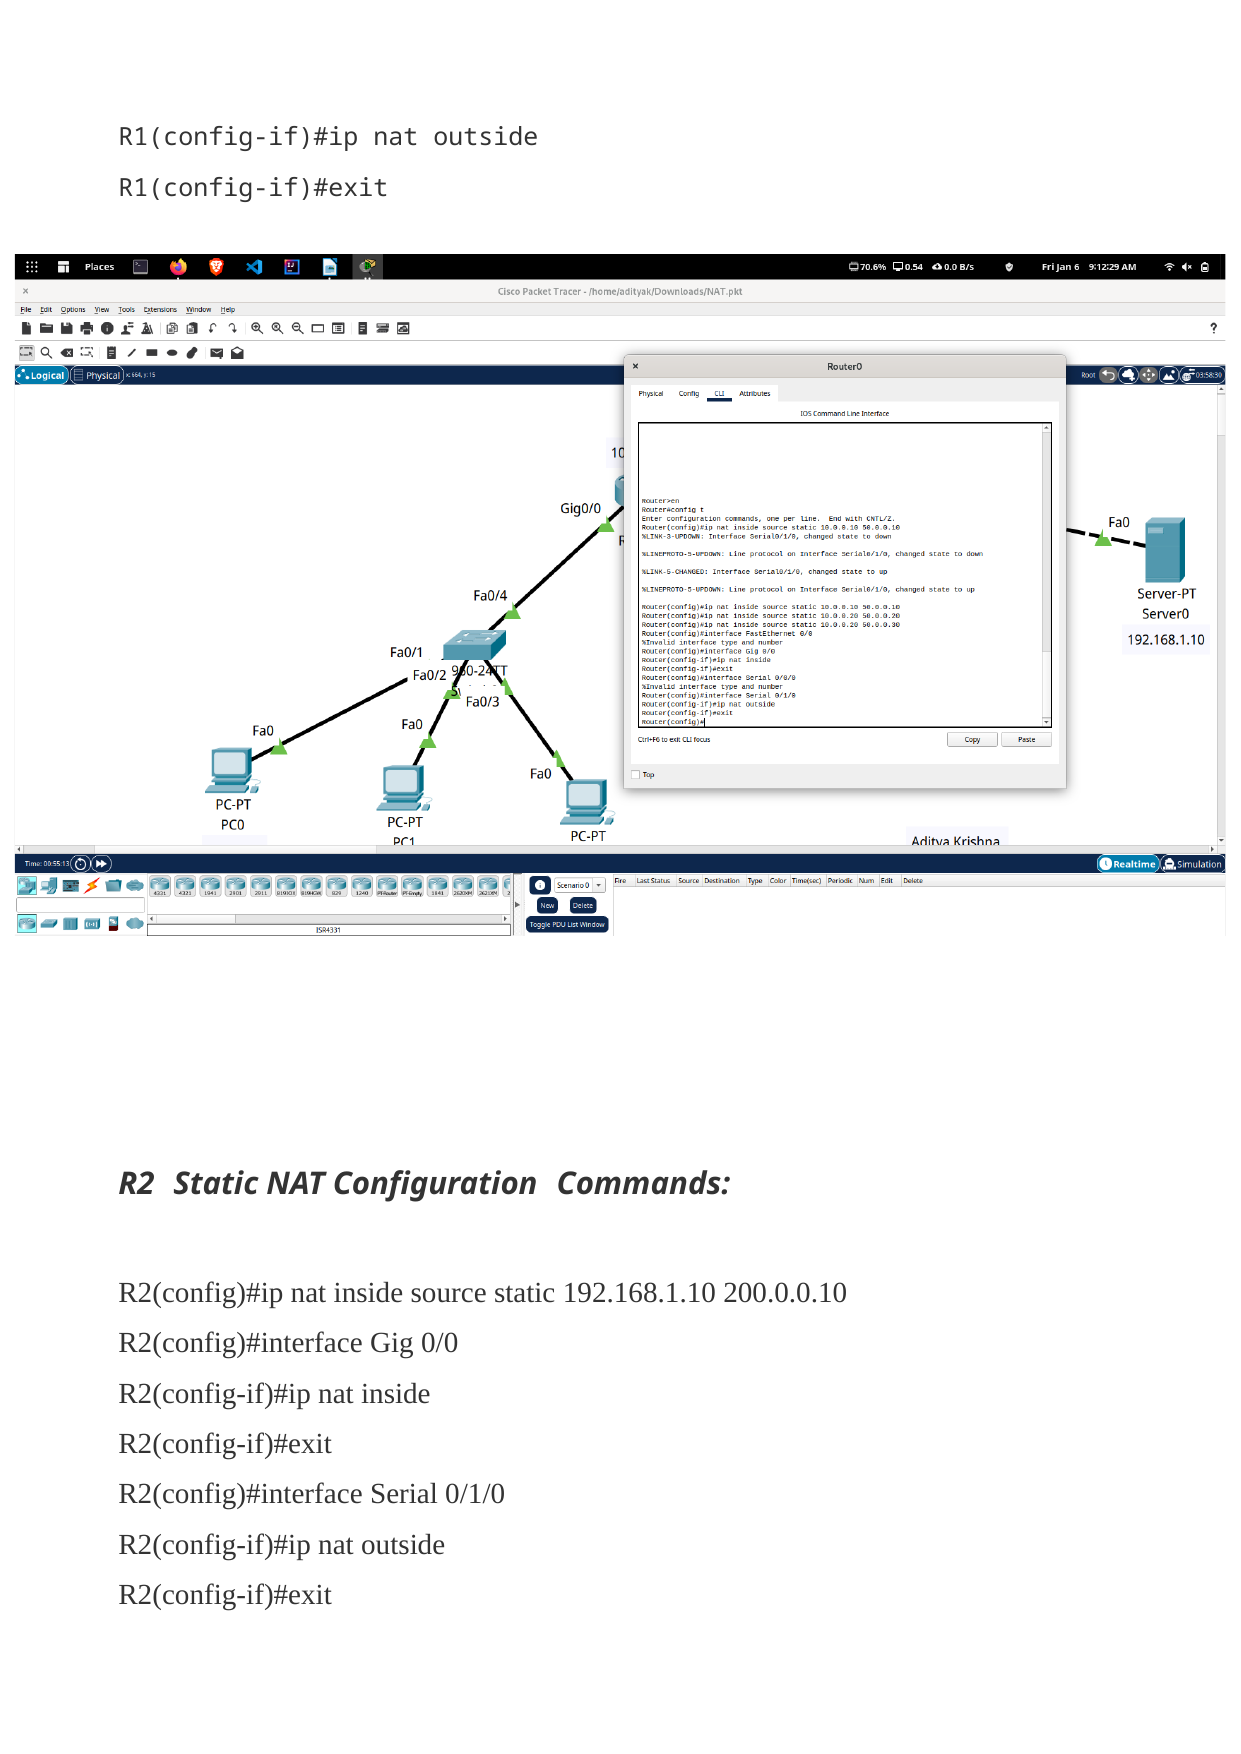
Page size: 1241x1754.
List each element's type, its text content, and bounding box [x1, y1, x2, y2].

text R2 Static NAT Configuration Commands: [118, 1161, 1122, 1257]
picture [14, 254, 1226, 936]
text R1(config-if)#ip nat outside R1(config-if)#exit [118, 118, 1122, 203]
text R2(config)#ip nat inside source static 192.168.1.10 200.0.0.10 R2(config)#interface Gig 0/0 R2(config-if)#ip nat inside R2(config-if)#exit R2(config)#interface Serial 0/1/0 R2(config-if)#ip nat outside R2(config-if)#exit [118, 1275, 1122, 1611]
